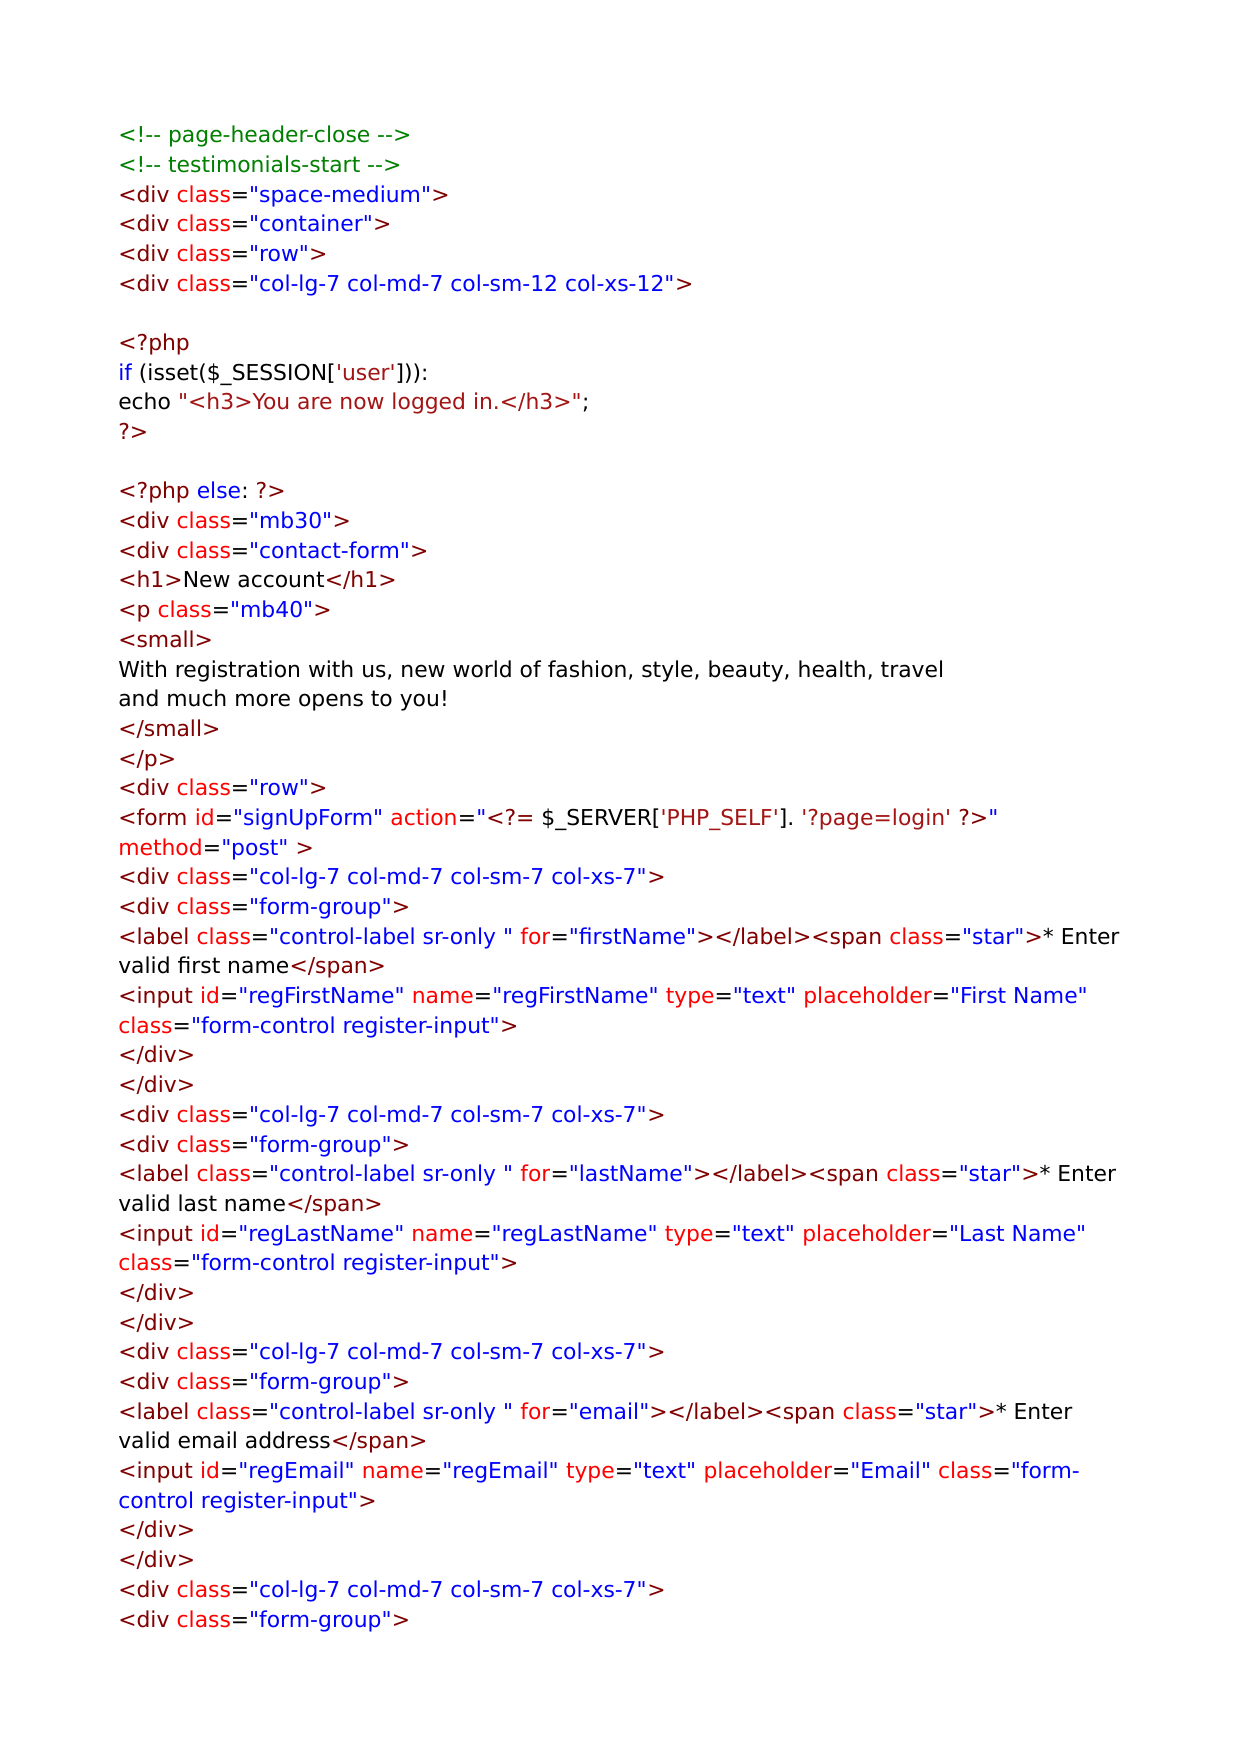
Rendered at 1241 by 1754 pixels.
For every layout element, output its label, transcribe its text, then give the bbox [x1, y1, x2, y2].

text <div class="col-lg-7 col-md-7 col-sm-7 col-xs-7"> [118, 860, 1122, 890]
text <div class="row"> [118, 771, 1122, 801]
text </p> [118, 742, 1122, 771]
text <div class="col-lg-7 col-md-7 col-sm-7 col-xs-7"> [118, 1098, 1122, 1127]
text <div class="contact-form"> [118, 534, 1122, 563]
text <!-- testimonials-start --> [118, 148, 1122, 177]
text <label class="control-label sr-only " for="email"></label><span class="star">* Enter valid email address</span> [118, 1395, 1122, 1454]
text <div class="mb30"> [118, 504, 1122, 534]
text ?> [118, 415, 1122, 445]
text and much more opens to you! [118, 682, 1122, 712]
text <input id="regFirstName" name="regFirstName" type="text" placeholder="First Name" class="form-control register-input"> [118, 979, 1122, 1038]
text if (isset($_SESSION['user'])): [118, 356, 1122, 385]
text <div class="row"> [118, 237, 1122, 267]
text </div> [118, 1038, 1122, 1068]
text <div class="form-group"> [118, 890, 1122, 920]
text <div class="space-medium"> [118, 177, 1122, 207]
text <form id="signUpForm" action="<?= $_SERVER['PHP_SELF']. '?page=login' ?>" method="post" > [118, 801, 1122, 860]
text </div> [118, 1513, 1122, 1543]
text <p class="mb40"> [118, 593, 1122, 623]
text <?php [118, 326, 1122, 356]
text </div> [118, 1276, 1122, 1306]
text </small> [118, 712, 1122, 742]
text echo "<h3>You are now logged in.</h3>"; [118, 385, 1122, 415]
text <label class="control-label sr-only " for="firstName"></label><span class="star">* Enter valid first name</span> [118, 920, 1122, 979]
text <label class="control-label sr-only " for="lastName"></label><span class="star">* Enter valid last name</span> [118, 1157, 1122, 1217]
text <h1>New account</h1> [118, 563, 1122, 593]
text <div class="col-lg-7 col-md-7 col-sm-12 col-xs-12"> [118, 267, 1122, 296]
text <small> [118, 623, 1122, 652]
text <input id="regEmail" name="regEmail" type="text" placeholder="Email" class="form-control register-input"> [118, 1454, 1122, 1513]
text <!-- page-header-close --> [118, 118, 1122, 148]
text </div> [118, 1306, 1122, 1335]
text </div> [118, 1068, 1122, 1098]
text </div> [118, 1543, 1122, 1573]
text With registration with us, new world of fashion, style, beauty, health, travel [118, 652, 1122, 682]
text <div class="col-lg-7 col-md-7 col-sm-7 col-xs-7"> [118, 1335, 1122, 1365]
text <div class="col-lg-7 col-md-7 col-sm-7 col-xs-7"> [118, 1573, 1122, 1602]
text <div class="form-group"> [118, 1127, 1122, 1157]
text <input id="regLastName" name="regLastName" type="text" placeholder="Last Name" class="form-control register-input"> [118, 1217, 1122, 1276]
text <div class="form-group"> [118, 1602, 1122, 1632]
text <div class="form-group"> [118, 1365, 1122, 1395]
text <?php else: ?> [118, 474, 1122, 504]
text <div class="container"> [118, 207, 1122, 237]
